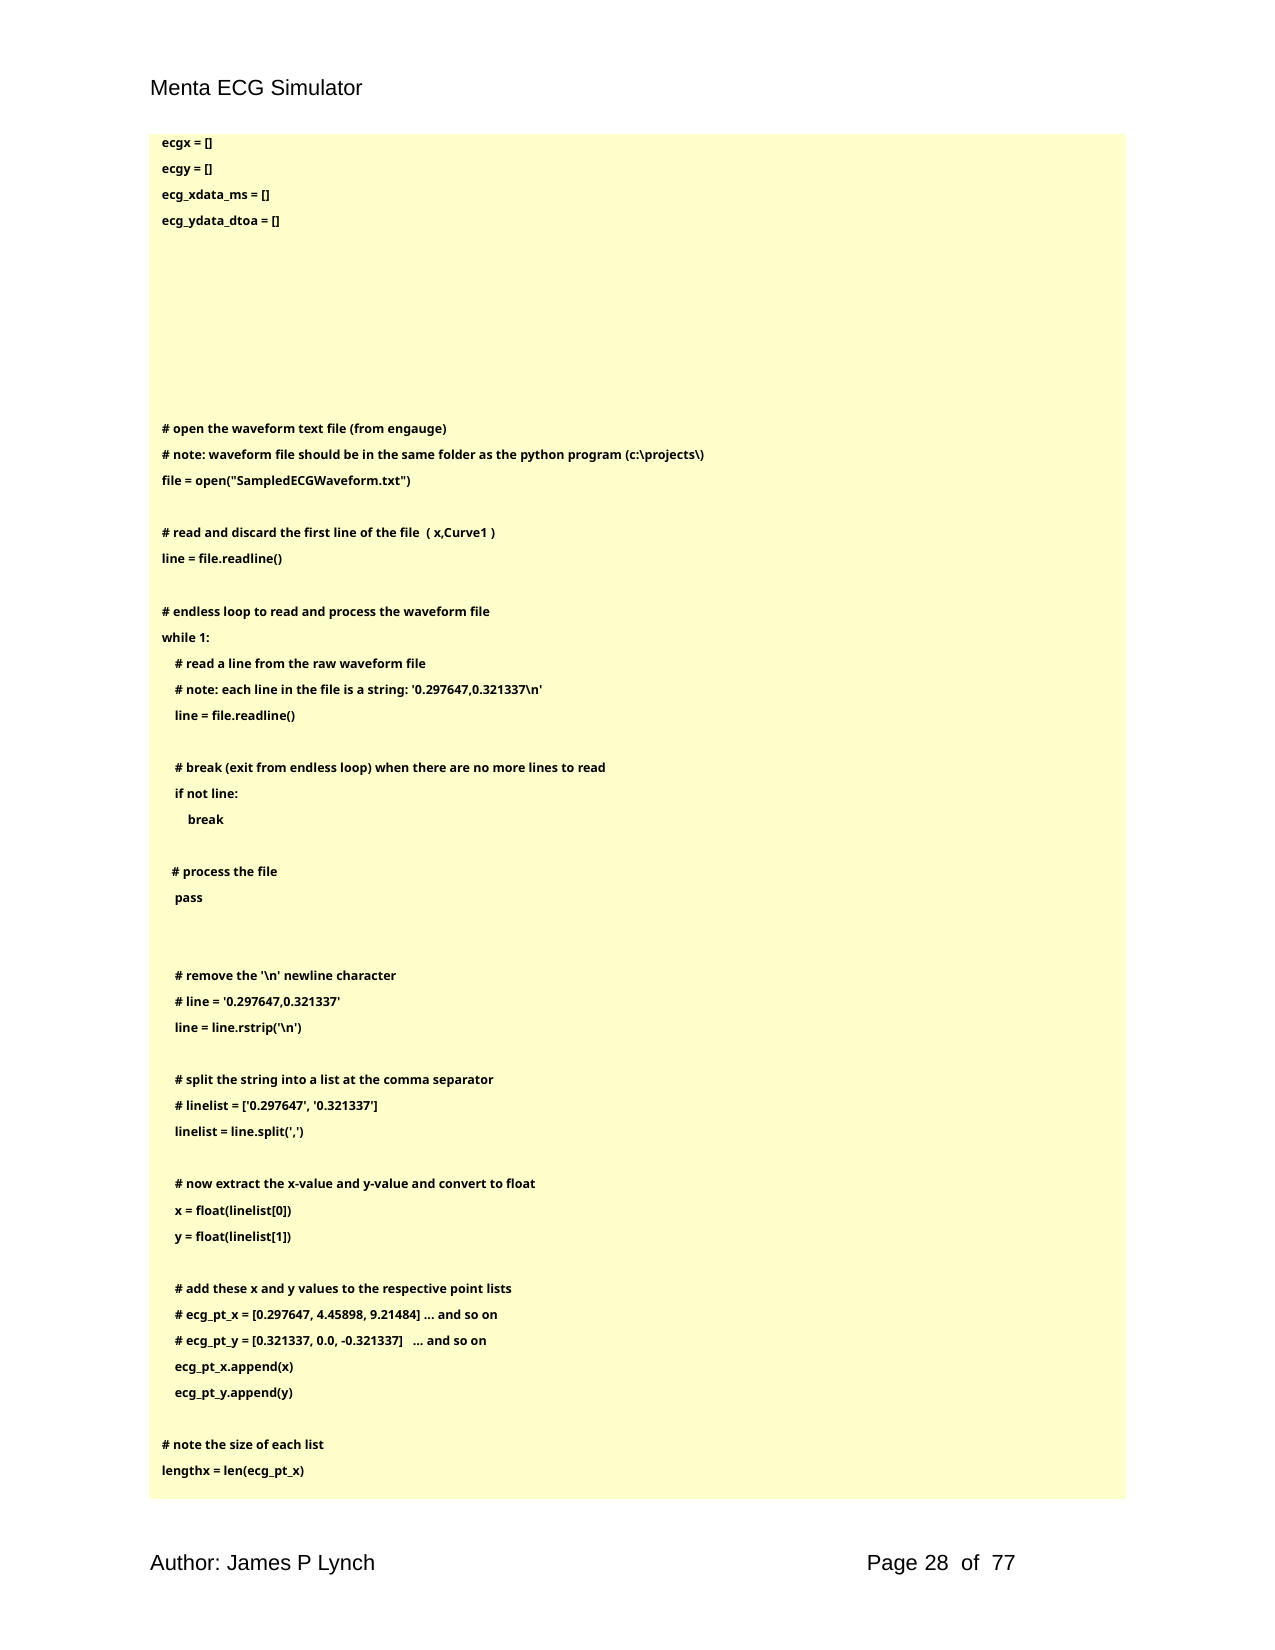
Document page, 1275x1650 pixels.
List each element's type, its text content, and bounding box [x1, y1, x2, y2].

text while 1: [149, 629, 1126, 646]
text # now extract the x-value and y-value and convert to float [149, 1176, 1126, 1193]
text ecg_pt_y.append(y) [149, 1384, 1126, 1401]
text # read a line from the raw waveform file [149, 655, 1126, 672]
text # note the size of each list [149, 1436, 1126, 1453]
text # remove the '\n' newline character [149, 967, 1126, 984]
text # break (exit from endless loop) when there are no more lines to read [149, 759, 1126, 776]
text lengthx = len(ecg_pt_x) [149, 1462, 1126, 1479]
text # note: waveform file should be in the same folder as the python program (c:\projects\) [149, 446, 1126, 463]
text ecg_xdata_ms = [] [149, 186, 1126, 203]
text # ecg_pt_y = [0.321337, 0.0, -0.321337] ... and so on [149, 1332, 1126, 1349]
text # split the string into a list at the comma separator [149, 1071, 1126, 1088]
text ecgy = [] [149, 160, 1126, 177]
text # note: each line in the file is a string: '0.297647,0.321337\n' [149, 681, 1126, 698]
text # line = '0.297647,0.321337' [149, 993, 1126, 1010]
text y = float(linelist[1]) [149, 1228, 1126, 1245]
text line = file.readline() [149, 551, 1126, 568]
text ecgx = [] [149, 134, 1126, 151]
text # endless loop to read and process the waveform file [149, 603, 1126, 620]
text linelist = line.split(',') [149, 1123, 1126, 1141]
text # read and discard the first line of the file ( x,Curve1 ) [149, 524, 1126, 542]
text pass [149, 889, 1126, 906]
text # open the waveform text file (from engauge) [149, 420, 1126, 437]
text ecg_ydata_dtoa = [] [149, 212, 1126, 229]
text # ecg_pt_x = [0.297647, 4.45898, 9.21484] ... and so on [149, 1306, 1126, 1323]
text if not line: [149, 785, 1126, 802]
text break [149, 811, 1126, 828]
text # process the file [149, 863, 1126, 880]
text file = open("SampledECGWaveform.txt") [149, 472, 1126, 489]
text x = float(linelist[0]) [149, 1202, 1126, 1219]
text line = file.readline() [149, 707, 1126, 724]
text # linelist = ['0.297647', '0.321337'] [149, 1097, 1126, 1114]
text ecg_pt_x.append(x) [149, 1358, 1126, 1375]
text line = line.rstrip('\n') [149, 1019, 1126, 1036]
text # add these x and y values to the respective point lists [149, 1280, 1126, 1297]
